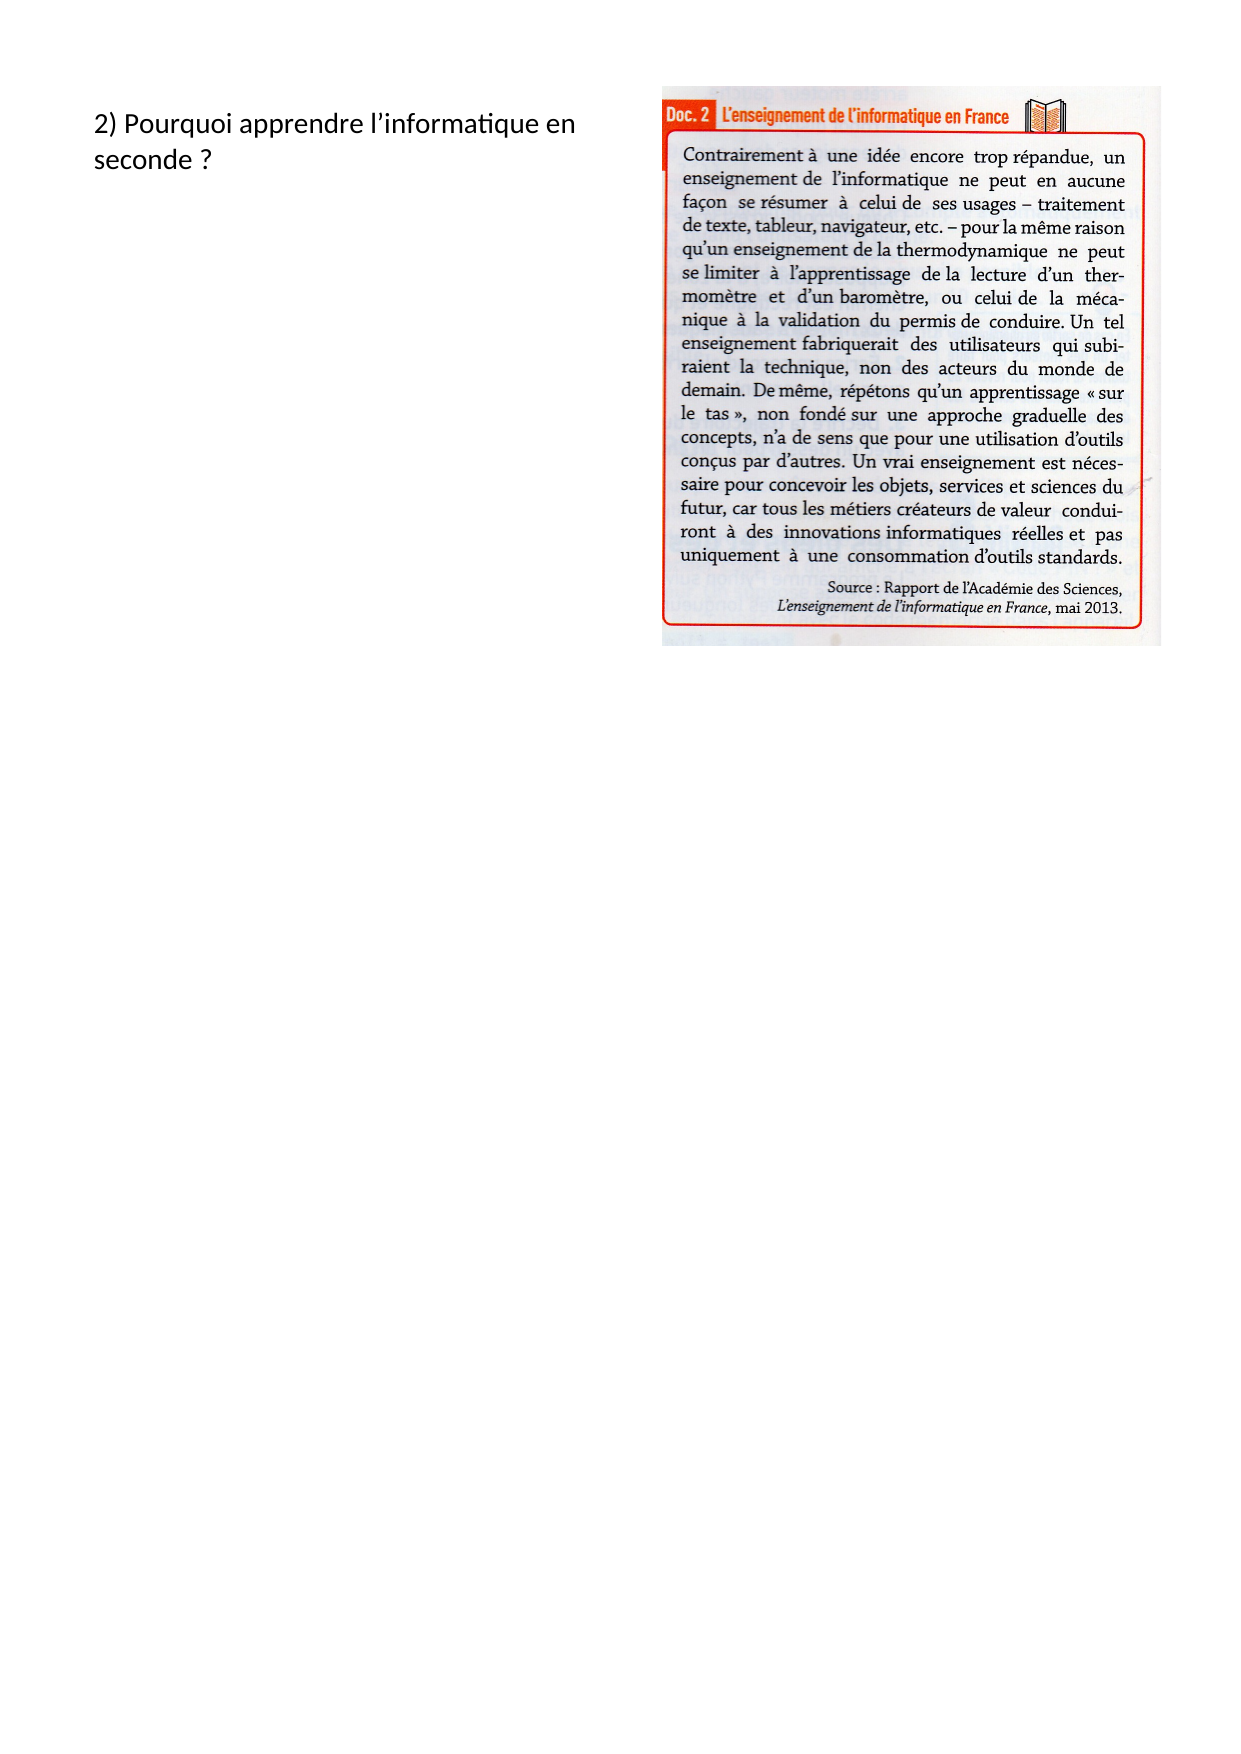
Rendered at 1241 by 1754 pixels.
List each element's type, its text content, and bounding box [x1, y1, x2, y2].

picture [659, 86, 1162, 646]
text 2) Pourquoi apprendre l’informatique en seconde ? [94, 105, 659, 177]
